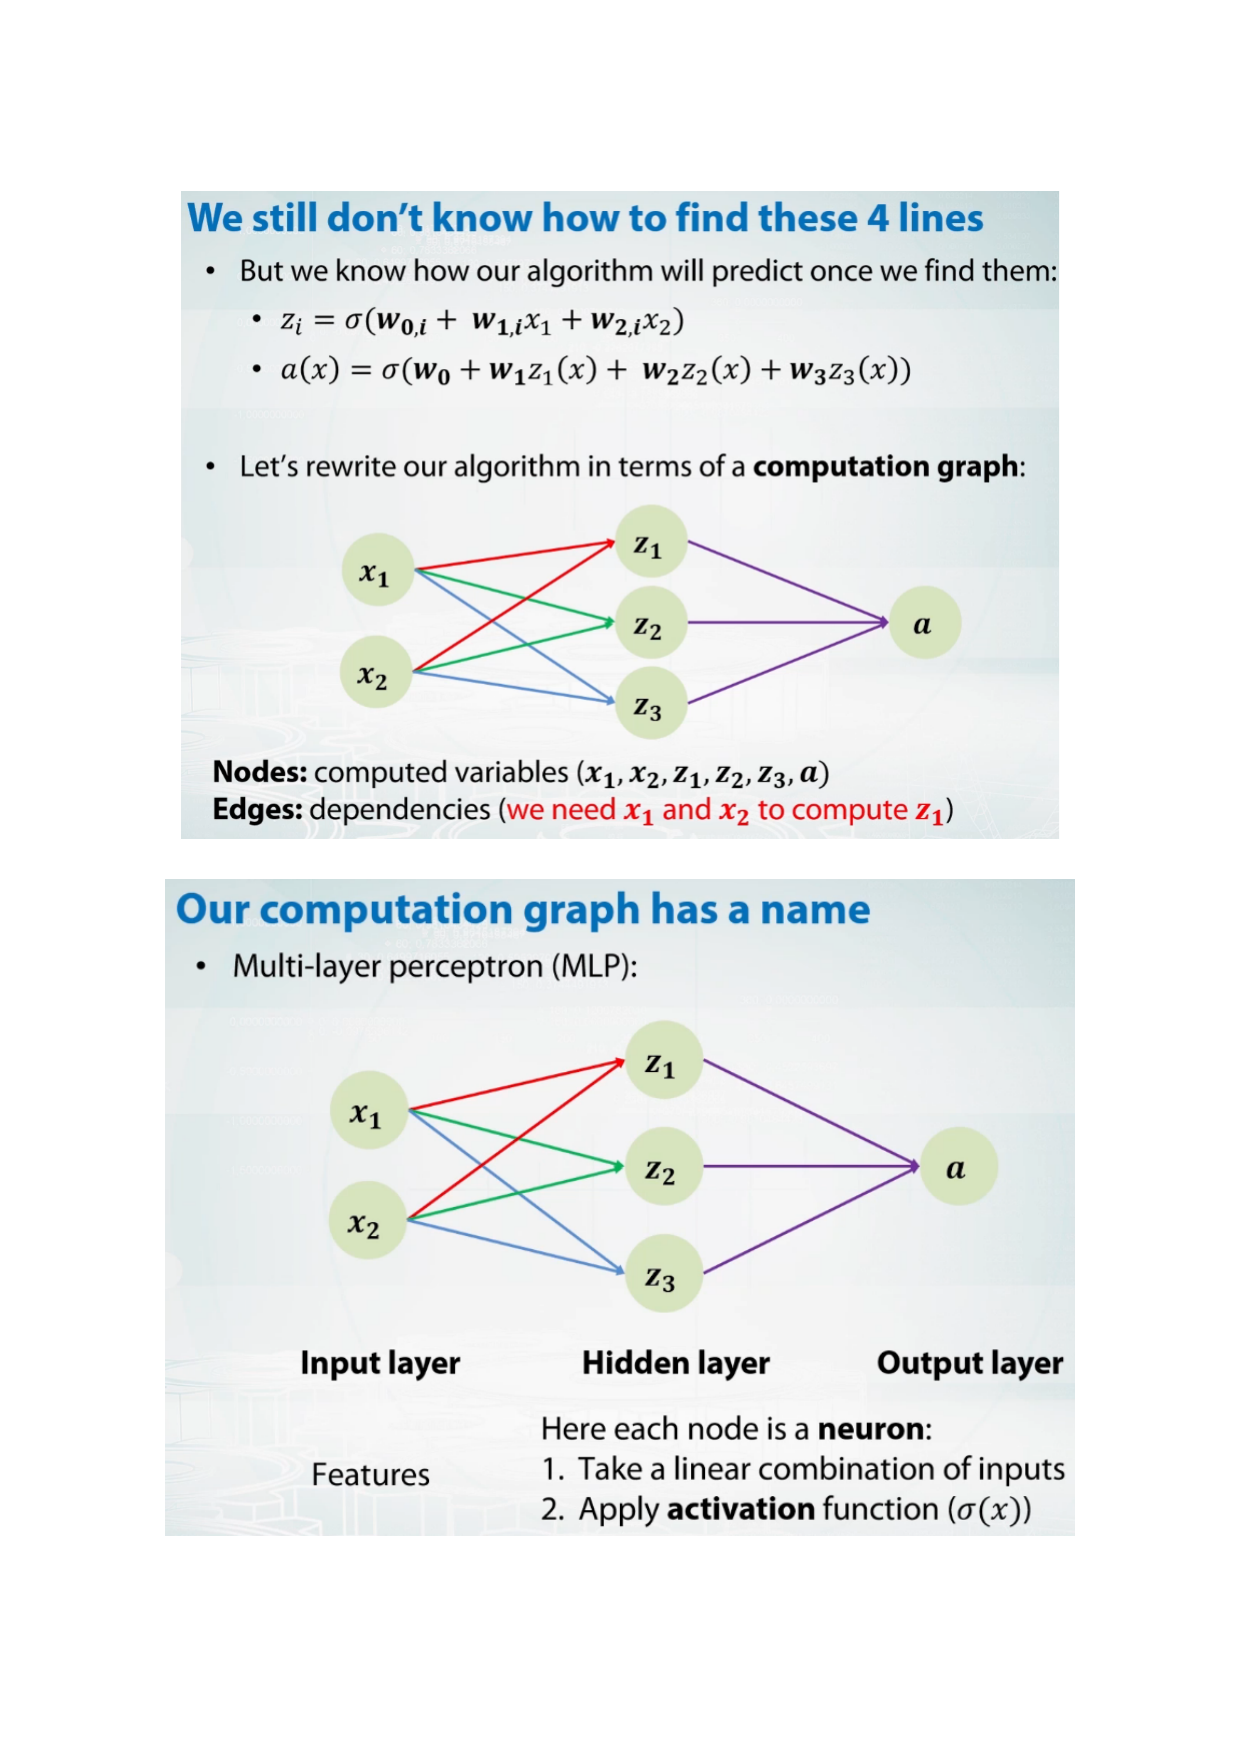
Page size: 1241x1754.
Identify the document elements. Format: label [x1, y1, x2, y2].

picture [165, 879, 1075, 1536]
picture [181, 191, 1060, 839]
